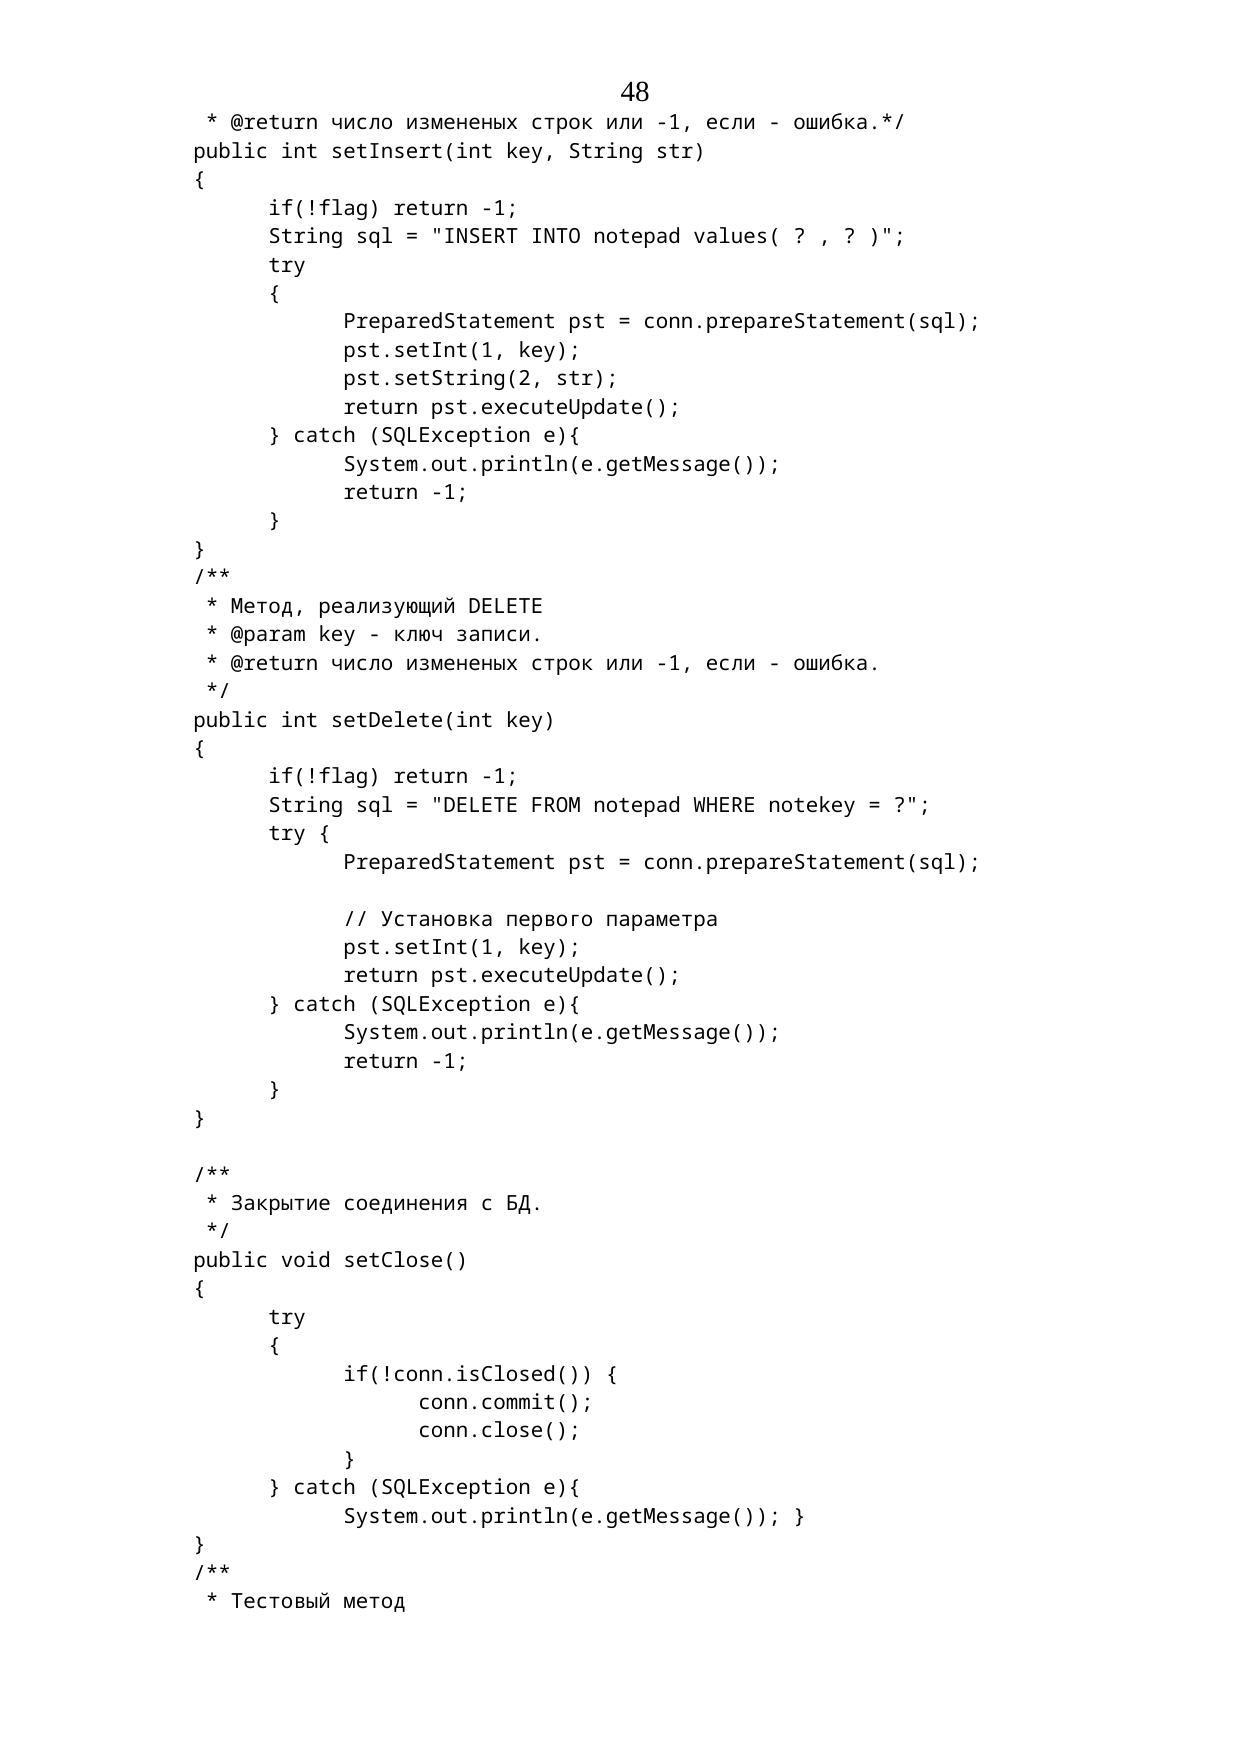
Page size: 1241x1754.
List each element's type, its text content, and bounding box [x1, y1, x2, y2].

text System.out.println(e.getMessage()); [118, 449, 1152, 477]
text } catch (SQLException e){ [118, 1472, 1152, 1501]
text /** [118, 562, 1152, 591]
text try [118, 250, 1152, 278]
text if(!conn.isClosed()) { [118, 1359, 1152, 1387]
text try [118, 1302, 1152, 1330]
text { [118, 1330, 1152, 1359]
text public int setInsert(int key, String str) [118, 136, 1152, 164]
text } [118, 534, 1152, 562]
text * Закрытие соединения с БД. [118, 1188, 1152, 1217]
text } [118, 1103, 1152, 1131]
text { [118, 733, 1152, 762]
text // Установка первого параметра [118, 904, 1152, 932]
text } catch (SQLException e){ [118, 420, 1152, 449]
text pst.setInt(1, key); [118, 335, 1152, 363]
text PreparedStatement pst = conn.prepareStatement(sql); [118, 847, 1152, 875]
text */ [118, 1217, 1152, 1245]
text } [118, 506, 1152, 534]
text } [118, 1529, 1152, 1558]
text if(!flag) return -1; [118, 193, 1152, 221]
text return pst.executeUpdate(); [118, 961, 1152, 989]
text /** [118, 1160, 1152, 1188]
text try { [118, 818, 1152, 847]
text * @return число измененых строк или -1, если - ошибка. [118, 648, 1152, 676]
text public void setClose() [118, 1245, 1152, 1273]
text if(!flag) return -1; [118, 762, 1152, 790]
text conn.commit(); [118, 1387, 1152, 1416]
text public int setDelete(int key) [118, 705, 1152, 733]
text * Тестовый метод [118, 1586, 1152, 1615]
text return pst.executeUpdate(); [118, 392, 1152, 420]
text System.out.println(e.getMessage()); [118, 1017, 1152, 1046]
text * @param key - ключ записи. [118, 619, 1152, 648]
text */ [118, 676, 1152, 705]
text return -1; [118, 1046, 1152, 1074]
text /** [118, 1558, 1152, 1586]
text } [118, 1074, 1152, 1103]
text } [118, 1444, 1152, 1472]
text { [118, 1273, 1152, 1302]
text return -1; [118, 477, 1152, 506]
text } catch (SQLException e){ [118, 989, 1152, 1017]
text * @return число измененых строк или -1, если - ошибка.*/ [118, 107, 1152, 136]
text conn.close(); [118, 1416, 1152, 1444]
text * Метод, реализующий DELETE [118, 591, 1152, 619]
text PreparedStatement pst = conn.prepareStatement(sql); [118, 307, 1152, 335]
text { [118, 164, 1152, 193]
text pst.setString(2, str); [118, 363, 1152, 392]
text { [118, 278, 1152, 307]
text String sql = "INSERT INTO notepad values( ? , ? )"; [118, 221, 1152, 250]
text System.out.println(e.getMessage()); } [118, 1501, 1152, 1529]
text pst.setInt(1, key); [118, 932, 1152, 961]
text String sql = "DELETE FROM notepad WHERE notekey = ?"; [118, 790, 1152, 818]
